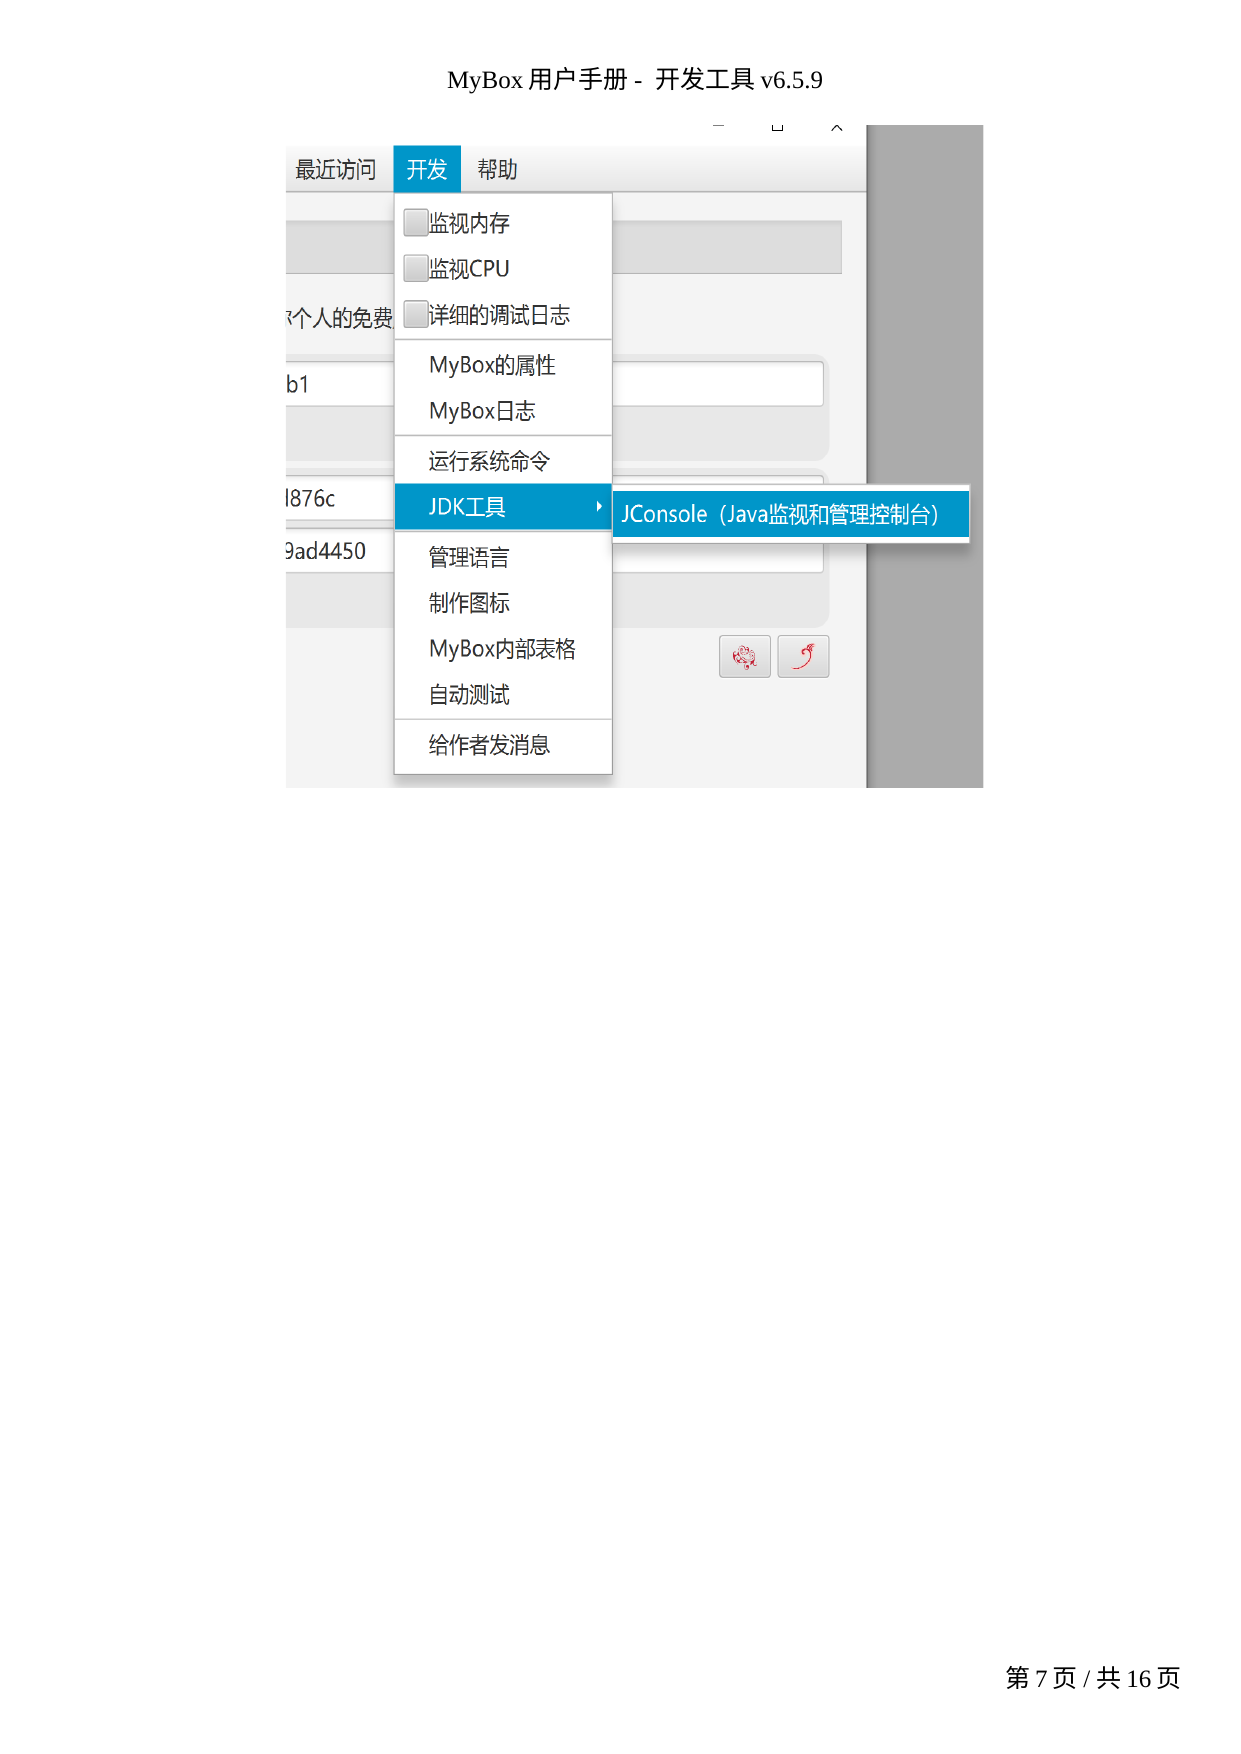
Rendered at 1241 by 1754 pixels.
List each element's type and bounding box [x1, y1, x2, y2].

picture [285, 124, 984, 788]
